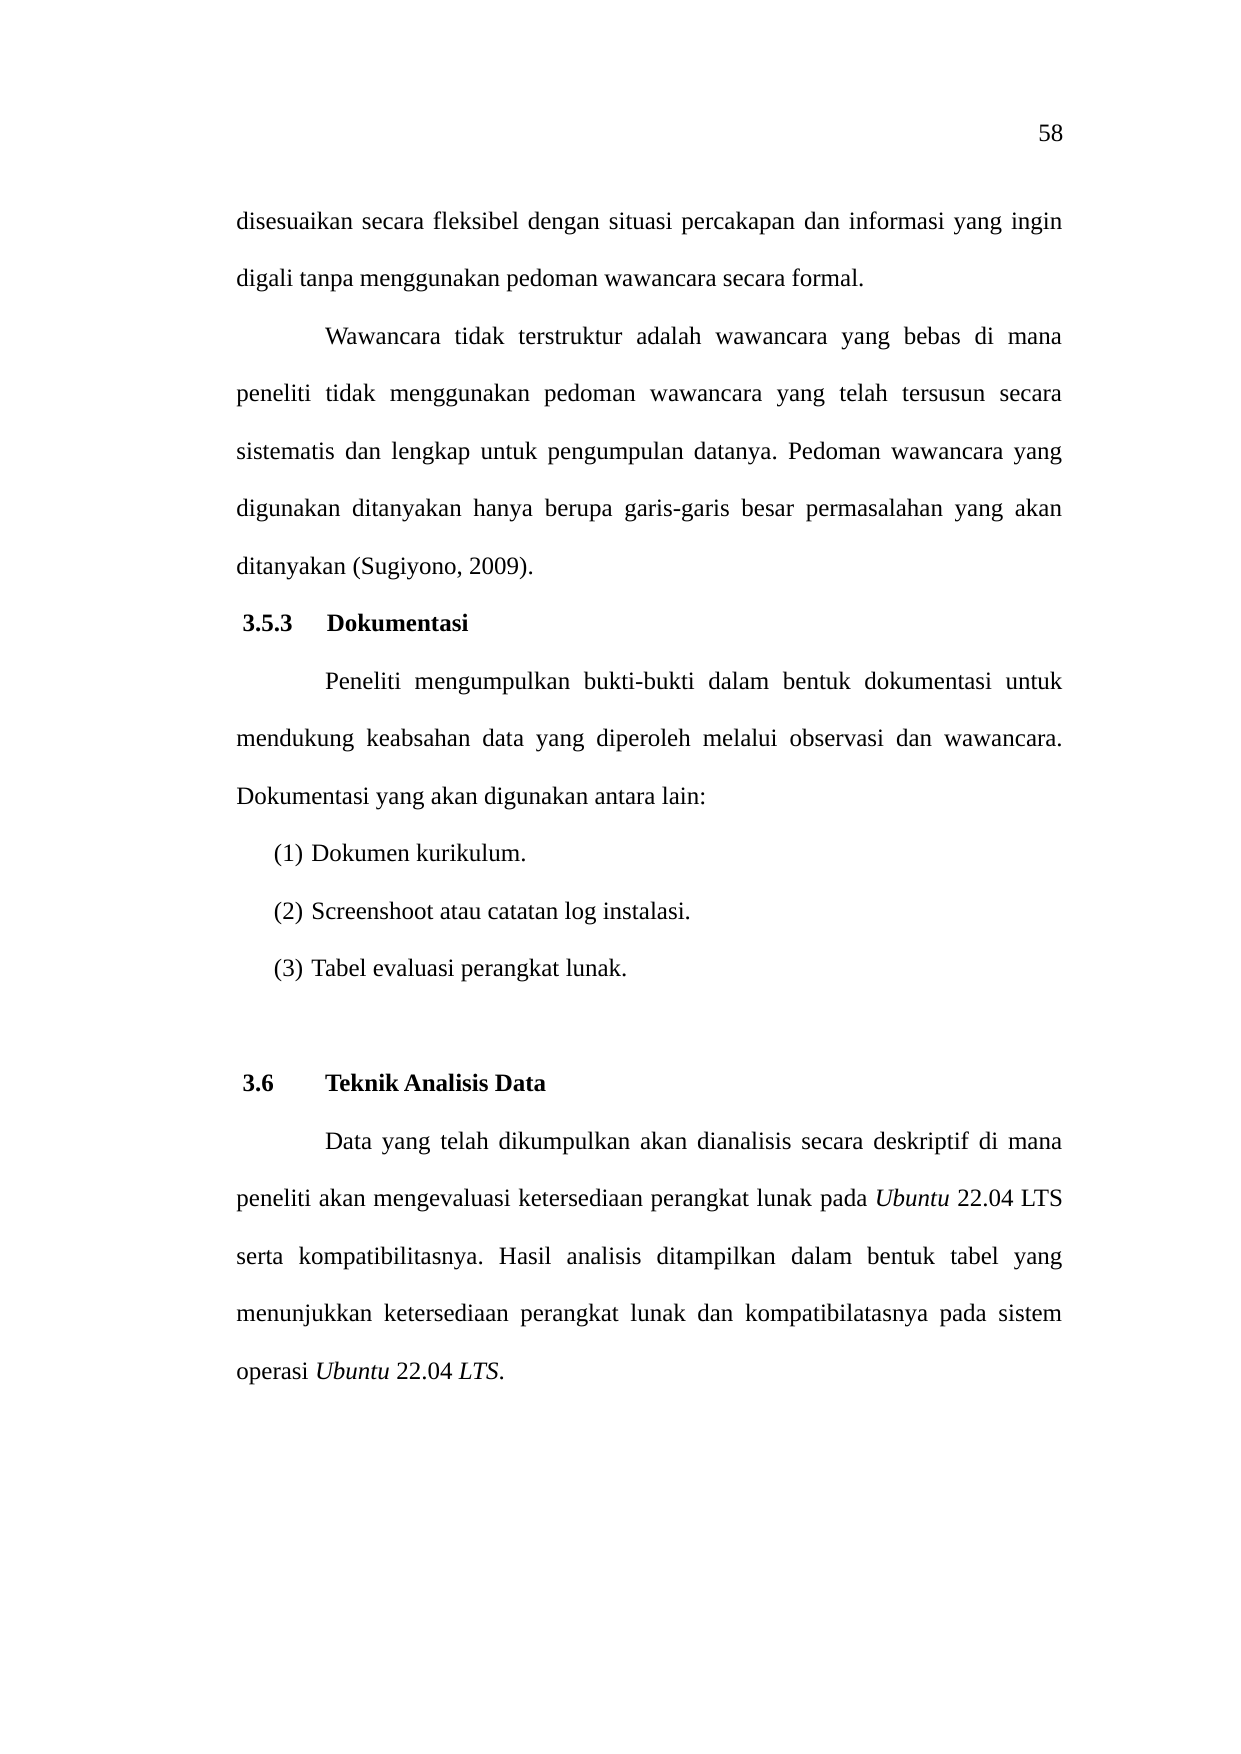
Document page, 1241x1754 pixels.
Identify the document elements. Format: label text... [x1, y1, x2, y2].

subtitle Teknik Analisis Data [236, 1068, 1063, 1097]
list Screenshoot atau catatan log instalasi. [274, 896, 1063, 925]
list Dokumen kurikulum. [274, 838, 1063, 867]
text Peneliti mengumpulkan bukti-bukti dalam bentuk dokumentasi untuk mendukung keabsahan data yang diperoleh melalui observasi dan wawancara. Dokumentasi yang akan digunakan antara lain: [236, 666, 1063, 810]
text disesuaikan secara fleksibel dengan situasi percakapan dan informasi yang ingin digali tanpa menggunakan pedoman wawancara secara formal. [236, 206, 1063, 292]
list Tabel evaluasi perangkat lunak. [274, 953, 1063, 982]
text Data yang telah dikumpulkan akan dianalisis secara deskriptif di mana peneliti akan mengevaluasi ketersediaan perangkat lunak pada Ubuntu 22.04 LTS serta kompatibilitasnya. Hasil analisis ditampilkan dalam bentuk tabel yang menunjukkan ketersediaan perangkat lunak dan kompatibilatasnya pada sistem operasi Ubuntu 22.04 LTS. [236, 1126, 1063, 1385]
subtitle Dokumentasi [236, 608, 1063, 637]
text Wawancara tidak terstruktur adalah wawancara yang bebas di mana peneliti tidak menggunakan pedoman wawancara yang telah tersusun secara sistematis dan lengkap untuk pengumpulan datanya. Pedoman wawancara yang digunakan ditanyakan hanya berupa garis-garis besar permasalahan yang akan ditanyakan (Sugiyono, 2009). [236, 321, 1063, 580]
